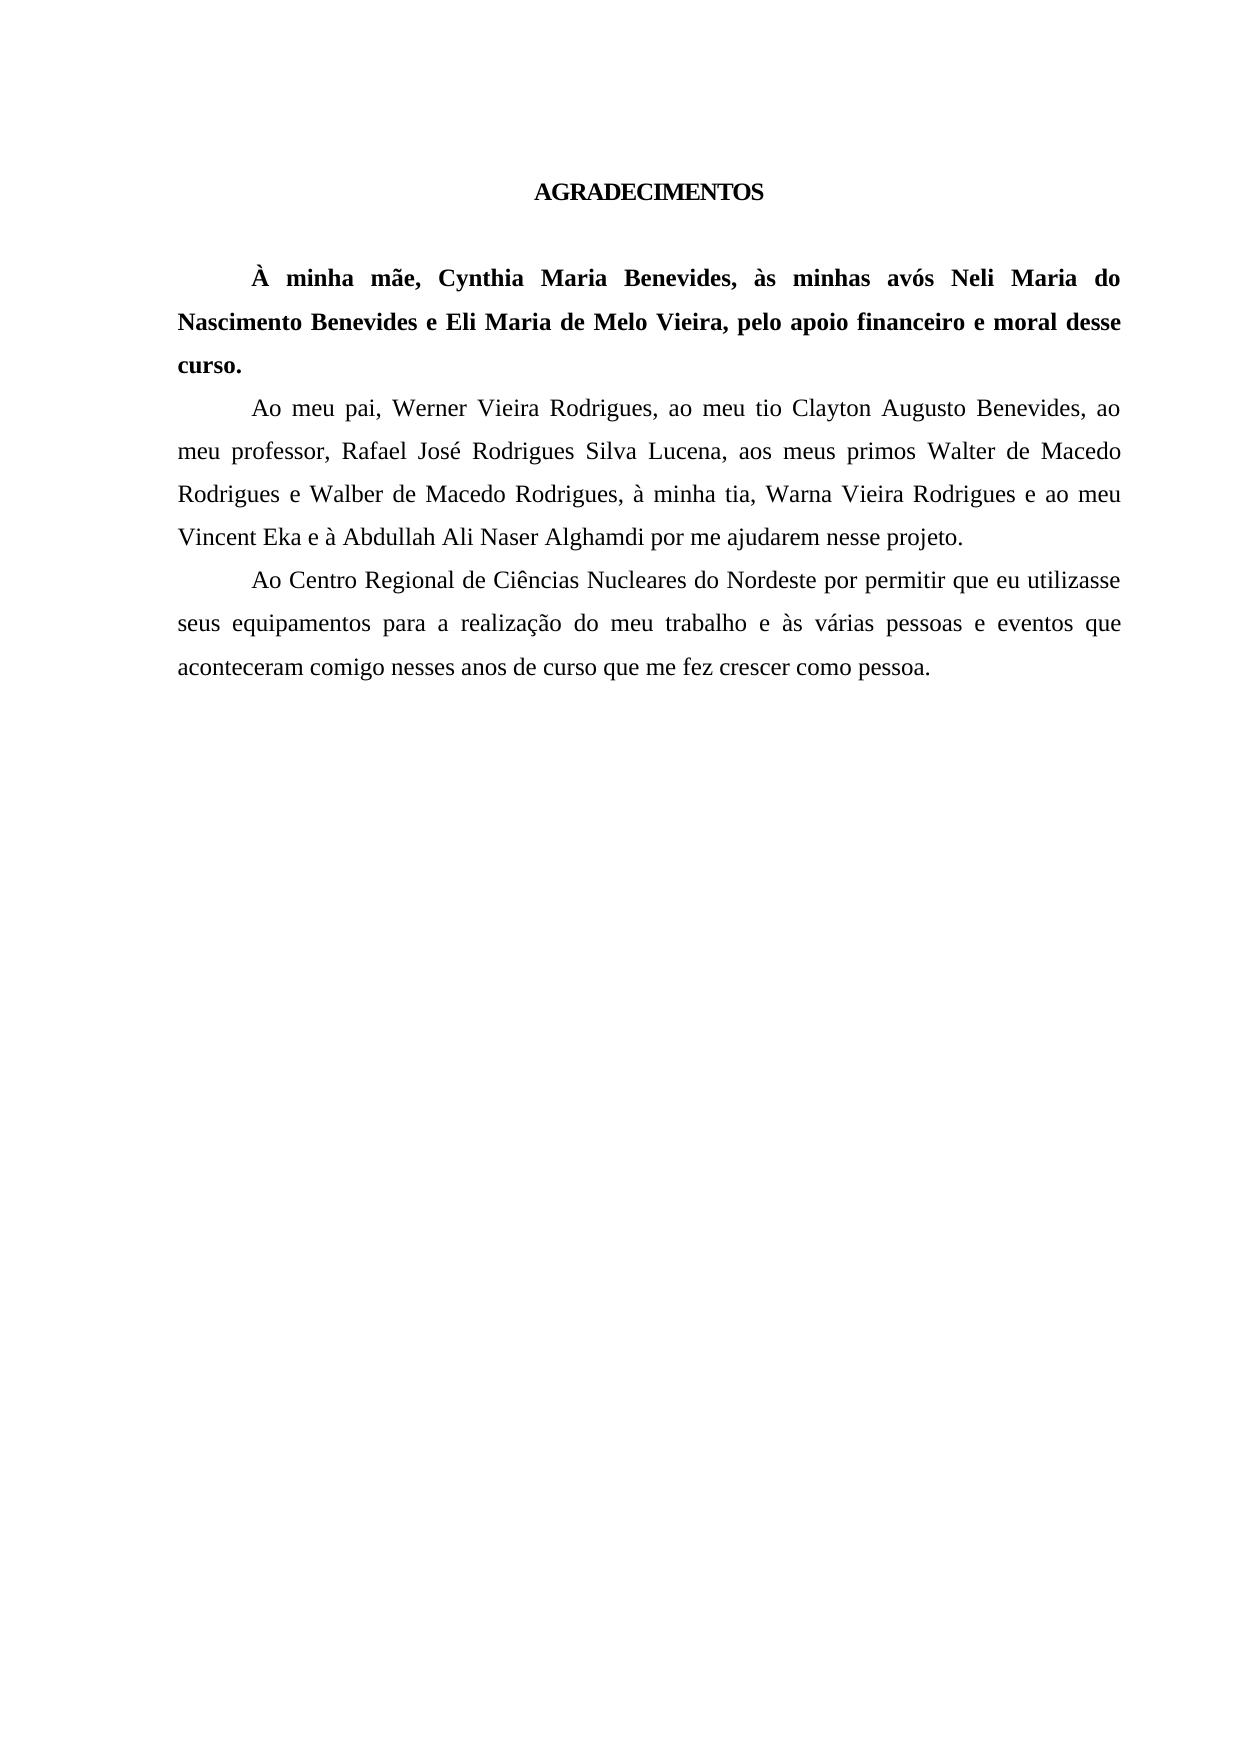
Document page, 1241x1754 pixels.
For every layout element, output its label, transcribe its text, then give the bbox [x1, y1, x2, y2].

text Ao Centro Regional de Ciências Nucleares do Nordeste por permitir que eu utilizasse seus equipamentos para a realização do meu trabalho e às várias pessoas e eventos que aconteceram comigo nesses anos de curso que me fez crescer como pessoa. [177, 565, 1122, 680]
text À minha mãe, Cynthia Maria Benevides, às minhas avós Neli Maria do Nascimento Benevides e Eli Maria de Melo Vieira, pelo apoio financeiro e moral desse curso. [177, 263, 1122, 378]
title AGRADECIMENTOS [177, 177, 1122, 206]
text Ao meu pai, Werner Vieira Rodrigues, ao meu tio Clayton Augusto Benevides, ao meu professor, Rafael José Rodrigues Silva Lucena, aos meus primos Walter de Macedo Rodrigues e Walber de Macedo Rodrigues, à minha tia, Warna Vieira Rodrigues e ao meu Vincent Eka e à Abdullah Ali Naser Alghamdi por me ajudarem nesse projeto. [177, 393, 1122, 551]
